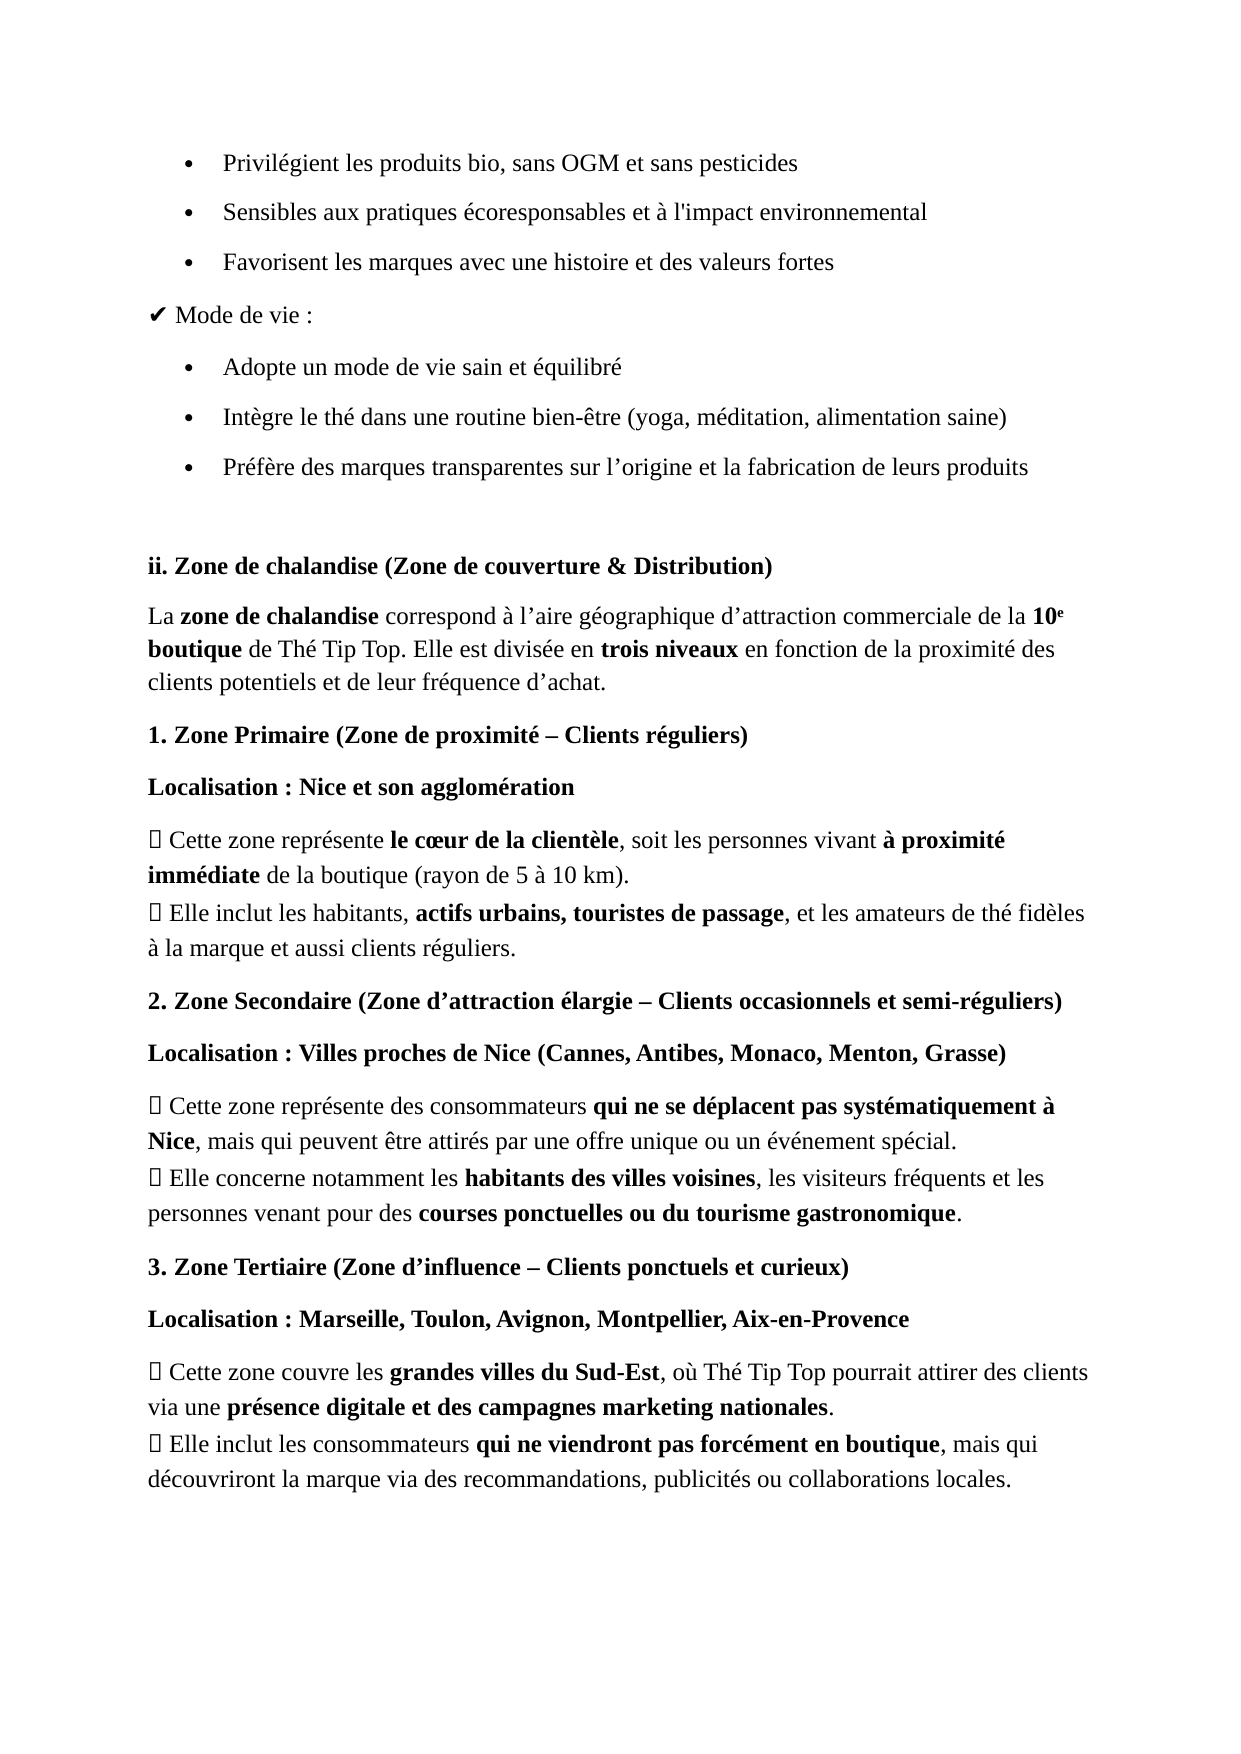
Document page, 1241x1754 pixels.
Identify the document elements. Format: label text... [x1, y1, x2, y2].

text 3️. Zone Tertiaire (Zone d’influence – Clients ponctuels et curieux) [148, 1248, 1093, 1282]
list Préfère des marques transparentes sur l’origine et la fabrication de leurs produits [185, 452, 1093, 481]
text Localisation : Marseille, Toulon, Avignon, Montpellier, Aix-en-Provence [148, 1304, 1093, 1333]
list Sensibles aux pratiques écoresponsables et à l'impact environnemental [185, 197, 1093, 226]
list Adopte un mode de vie sain et équilibré [185, 352, 1093, 381]
text 2️. Zone Secondaire (Zone d’attraction élargie – Clients occasionnels et semi-réguliers) [148, 982, 1093, 1016]
text Localisation : Nice et son agglomération [148, 772, 1093, 801]
list Privilégient les produits bio, sans OGM et sans pesticides [185, 148, 1093, 176]
text 1️. Zone Primaire (Zone de proximité – Clients réguliers) [148, 717, 1093, 751]
text 🔹 Cette zone couvre les grandes villes du Sud-Est, où Thé Tip Top pourrait attirer des clients via une présence digitale et des campagnes marketing nationales. 🔹 Elle inclut les consommateurs qui ne viendront pas forcément en boutique, mais qui découvriront la marque via des recommandations, publicités ou collaborations locales. [148, 1354, 1093, 1493]
text La zone de chalandise correspond à l’aire géographique d’attraction commerciale de la 10ᵉ boutique de Thé Tip Top. Elle est divisée en trois niveaux en fonction de la proximité des clients potentiels et de leur fréquence d’achat. [148, 601, 1093, 696]
list Intègre le thé dans une routine bien-être (yoga, méditation, alimentation saine) [185, 402, 1093, 431]
text 🔹 Cette zone représente le cœur de la clientèle, soit les personnes vivant à proximité immédiate de la boutique (rayon de 5 à 10 km). 🔹 Elle inclut les habitants, actifs urbains, touristes de passage, et les amateurs de thé fidèles à la marque et aussi clients réguliers. [148, 822, 1093, 961]
text ✔ Mode de vie : [148, 297, 1093, 331]
text 🔹 Cette zone représente des consommateurs qui ne se déplacent pas systématiquement à Nice, mais qui peuvent être attirés par une offre unique ou un événement spécial. 🔹 Elle concerne notamment les habitants des villes voisines, les visiteurs fréquents et les personnes venant pour des courses ponctuelles ou du tourisme gastronomique. [148, 1088, 1093, 1227]
text Localisation : Villes proches de Nice (Cannes, Antibes, Monaco, Menton, Grasse) [148, 1038, 1093, 1067]
text ii. Zone de chalandise (Zone de couverture & Distribution) [148, 551, 1093, 580]
list Favorisent les marques avec une histoire et des valeurs fortes [185, 247, 1093, 276]
